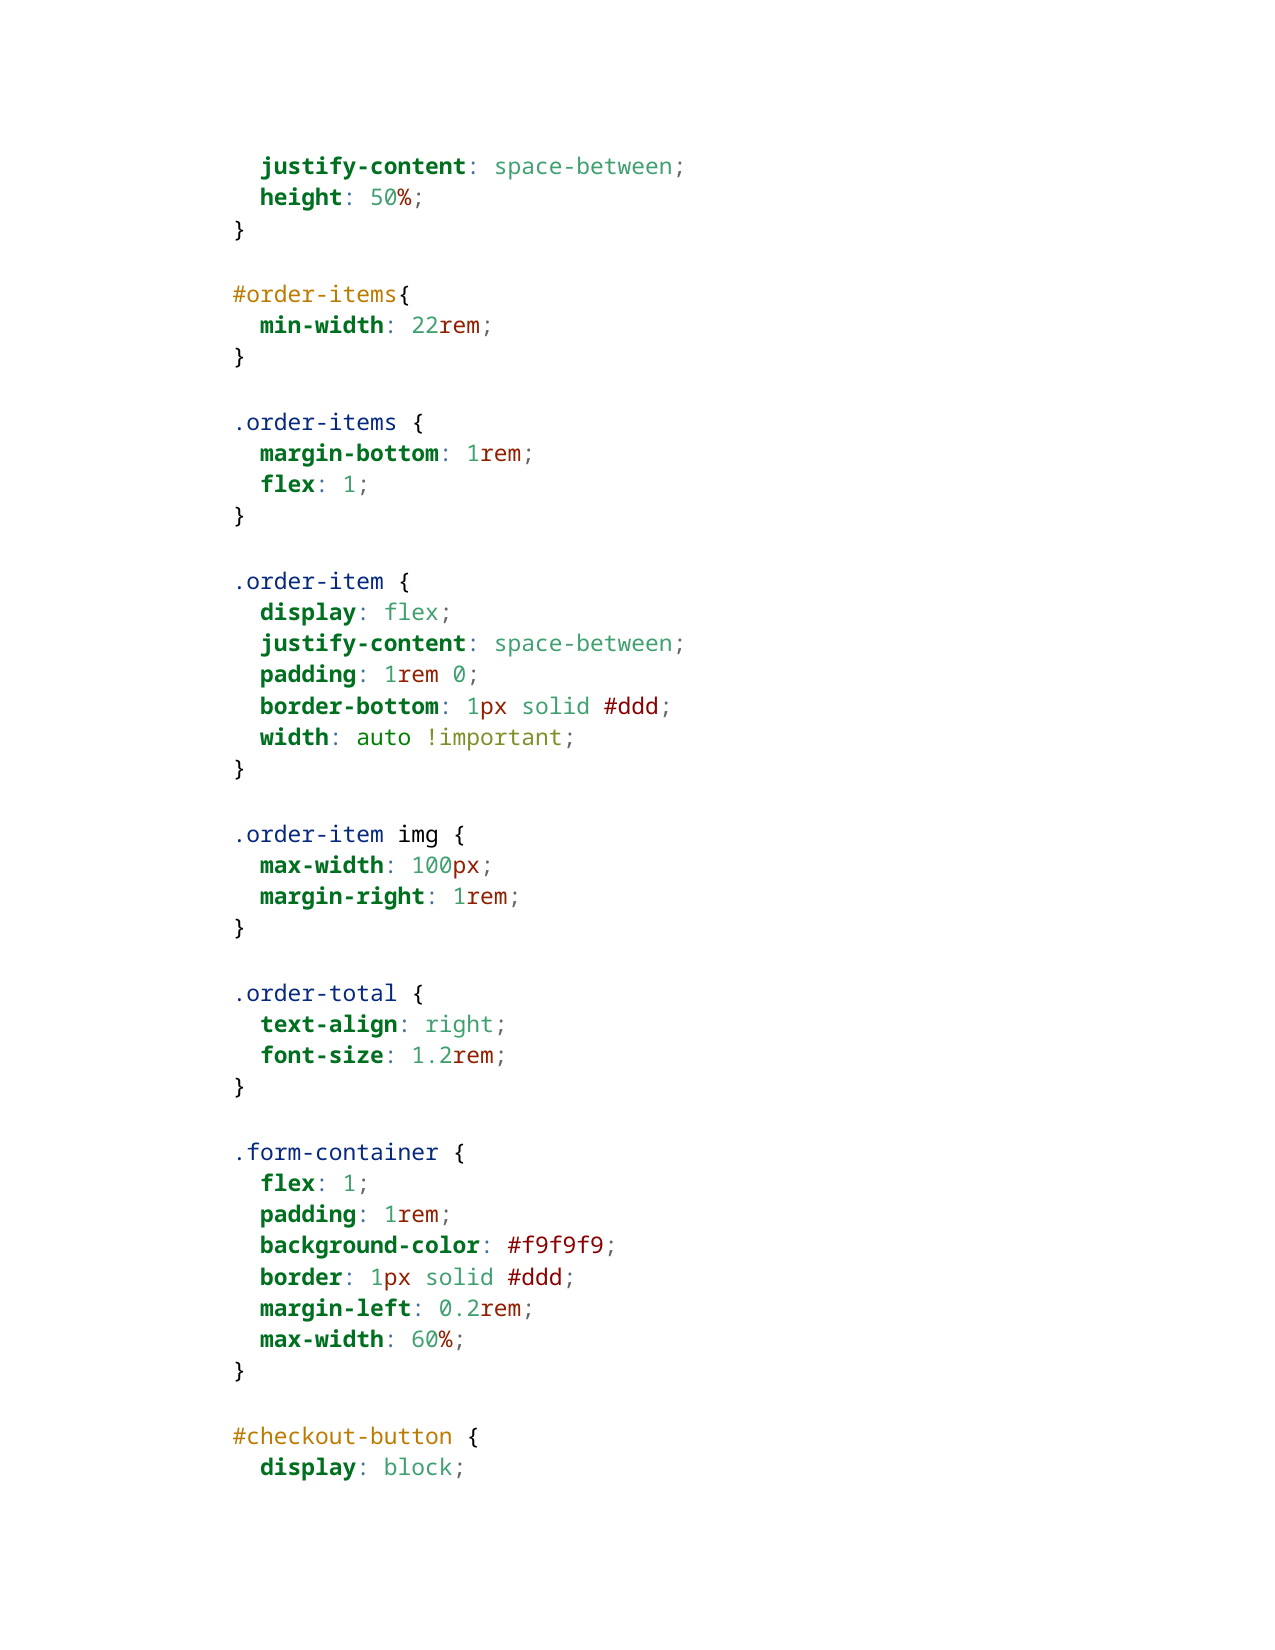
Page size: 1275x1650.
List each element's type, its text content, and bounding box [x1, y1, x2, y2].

text justify-content: space-between; height: 50%; } #order-items{ min-width: 22rem; } .order-items { margin-bottom: 1rem; flex: 1; } .order-item { display: flex; justify-content: space-between; padding: 1rem 0; border-bottom: 1px solid #ddd; width: auto !important; } .order-item img { max-width: 100px; margin-right: 1rem; } .order-total { text-align: right; font-size: 1.2rem; } .form-container { flex: 1; padding: 1rem; background-color: #f9f9f9; border: 1px solid #ddd; margin-left: 0.2rem; max-width: 60%; } #checkout-button { display: block; [150, 150, 1125, 1482]
